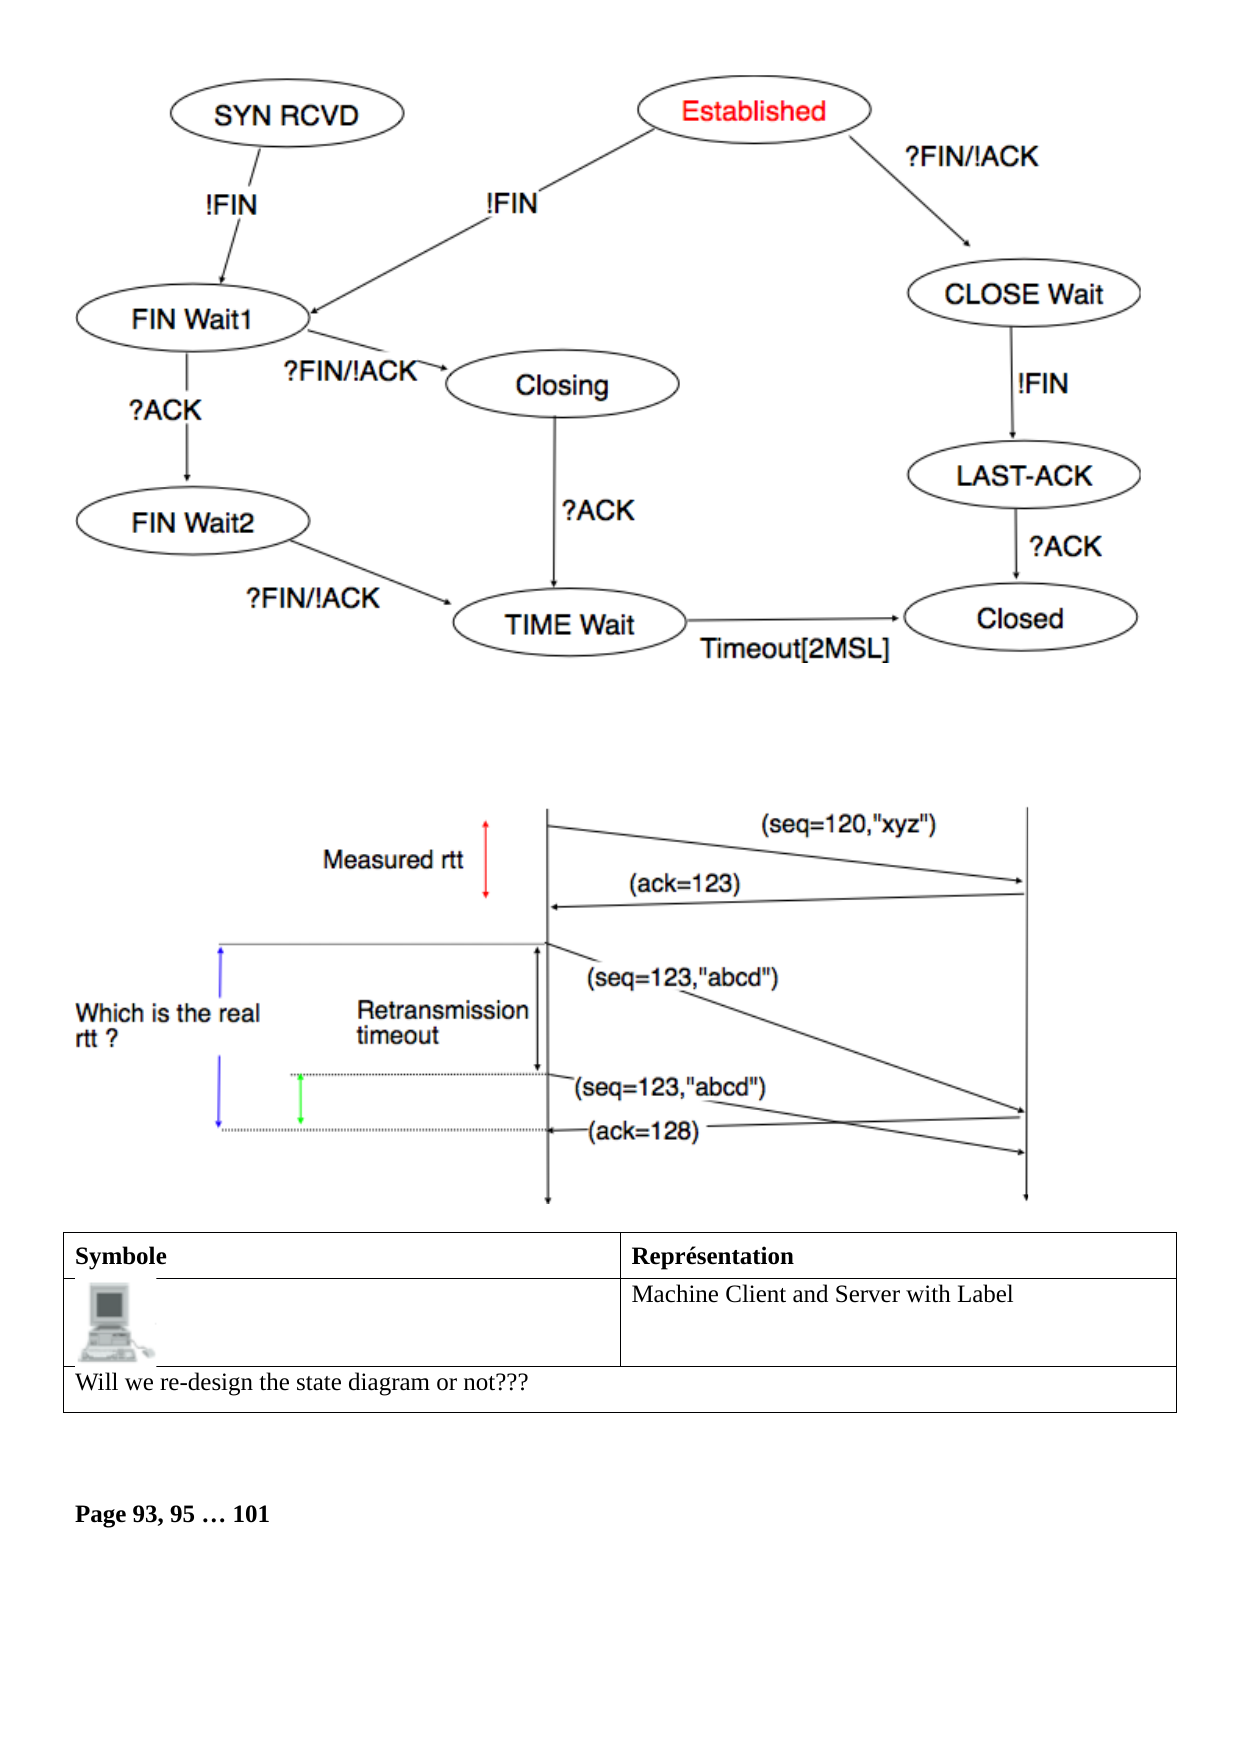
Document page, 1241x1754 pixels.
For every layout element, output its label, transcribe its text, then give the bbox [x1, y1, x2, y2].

table_cell [157, 1279, 620, 1366]
table_header Représentation [621, 1233, 1176, 1278]
picture [75, 1278, 157, 1367]
text Page 93, 95 … 101 [75, 1499, 1165, 1528]
table_header Symbole [64, 1233, 620, 1278]
table_cell Will we re-design the state diagram or not??? [64, 1367, 1176, 1412]
table_cell Machine Client and Server with Label [621, 1279, 1176, 1366]
picture [75, 75, 1141, 663]
picture [75, 806, 1029, 1204]
table_cell [64, 1279, 75, 1366]
